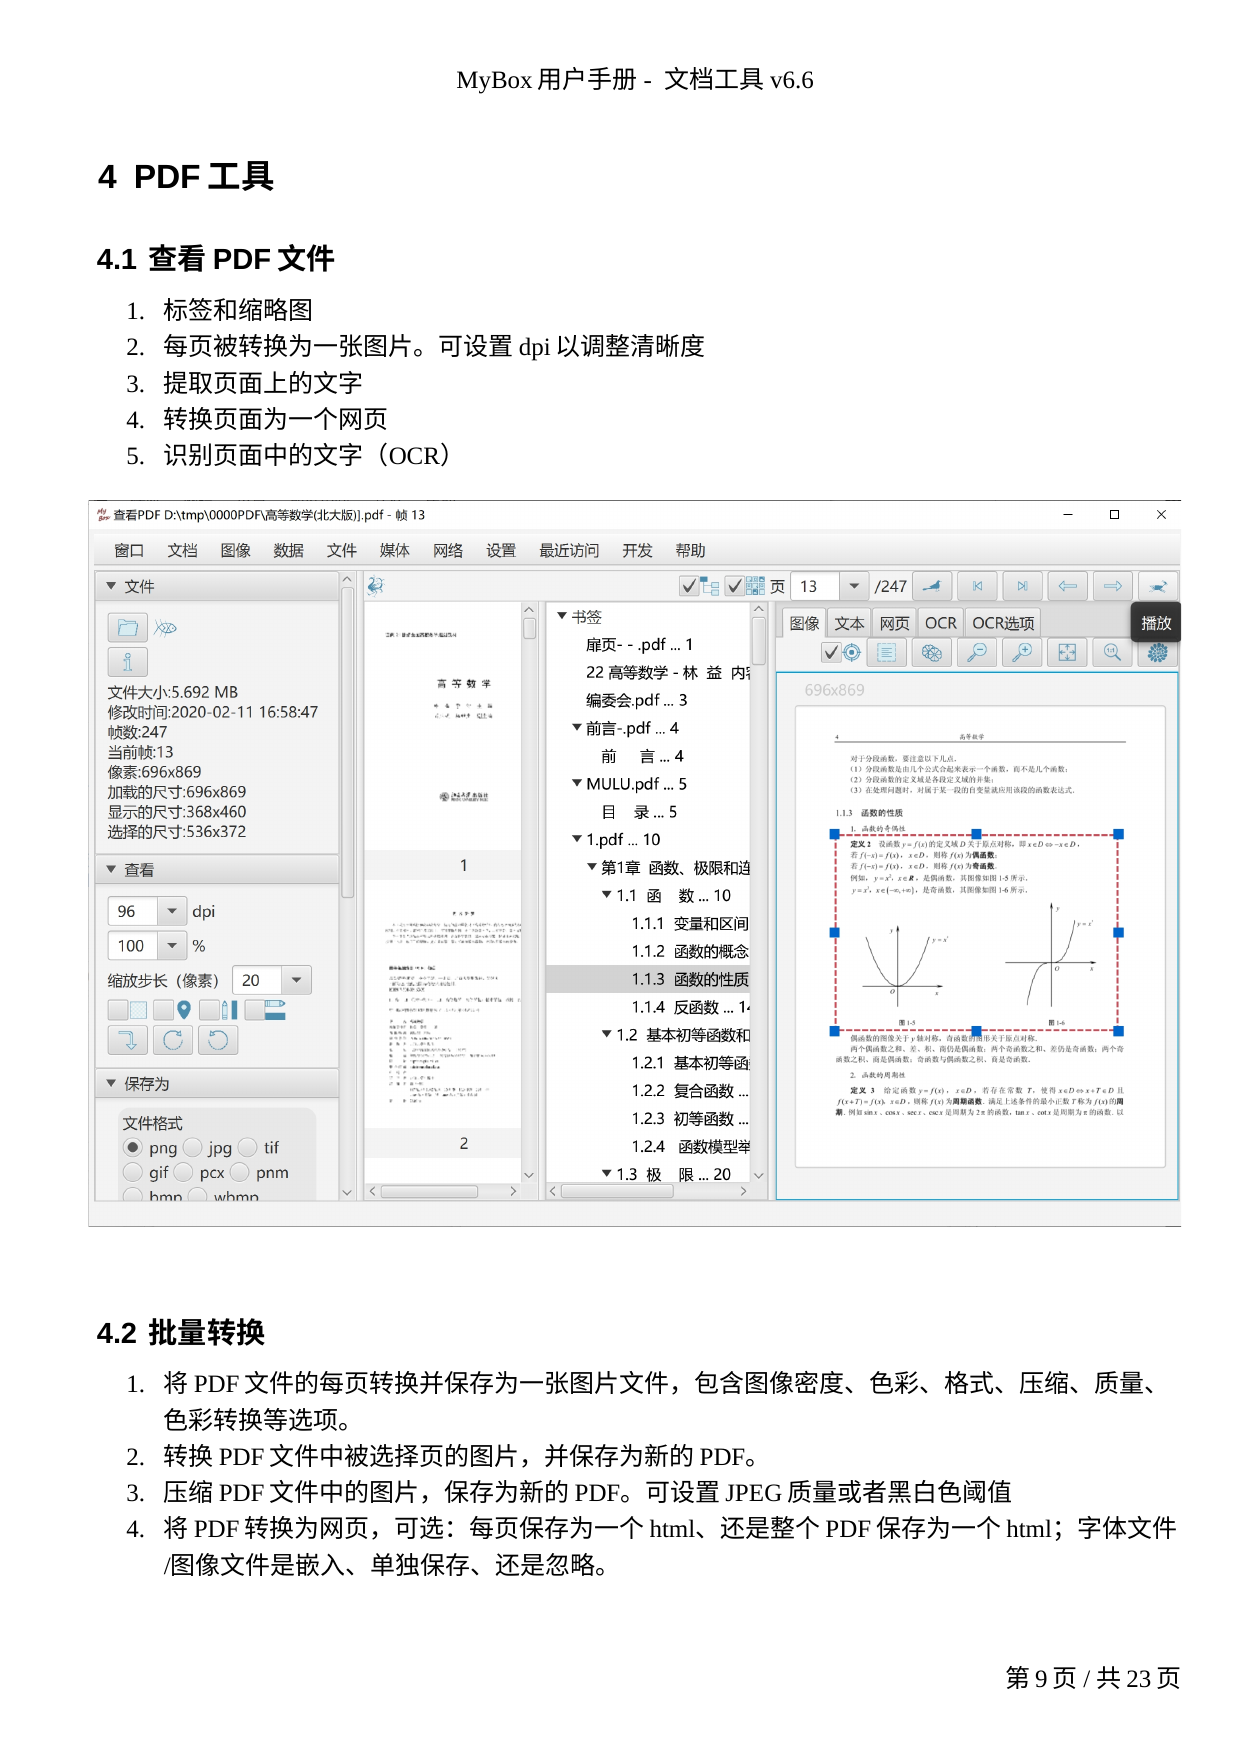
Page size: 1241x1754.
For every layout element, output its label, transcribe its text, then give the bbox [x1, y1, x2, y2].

subtitle 查看PDF文件 [88, 236, 1181, 278]
subtitle 批量转换 [88, 1309, 1181, 1351]
list 将PDF转换为网页，可选：每页保存为一个html、还是整个PDF保存为一个html；字体文件/图像文件是嵌入、单独保存、还是忽略。 [126, 1509, 1181, 1581]
list 将PDF文件的每页转换并保存为一张图片文件，包含图像密度、色彩、格式、压缩、质量、色彩转换等选项。 [126, 1364, 1181, 1436]
list 每页被转换为一张图片。可设置dpi以调整清晰度 [126, 327, 1181, 363]
list 识别页面中的文字（OCR） [126, 436, 1181, 472]
list 标签和缩略图 [126, 291, 1181, 327]
list 提取页面上的文字 [126, 363, 1181, 399]
list 压缩PDF文件中的图片，保存为新的PDF。可设置JPEG质量或者黑白色阈值 [126, 1473, 1181, 1509]
list 转换PDF文件中被选择页的图片，并保存为新的PDF。 [126, 1436, 1181, 1473]
picture [88, 500, 1182, 1227]
list 转换页面为一个网页 [126, 399, 1181, 436]
subtitle PDF工具 [88, 150, 1181, 198]
